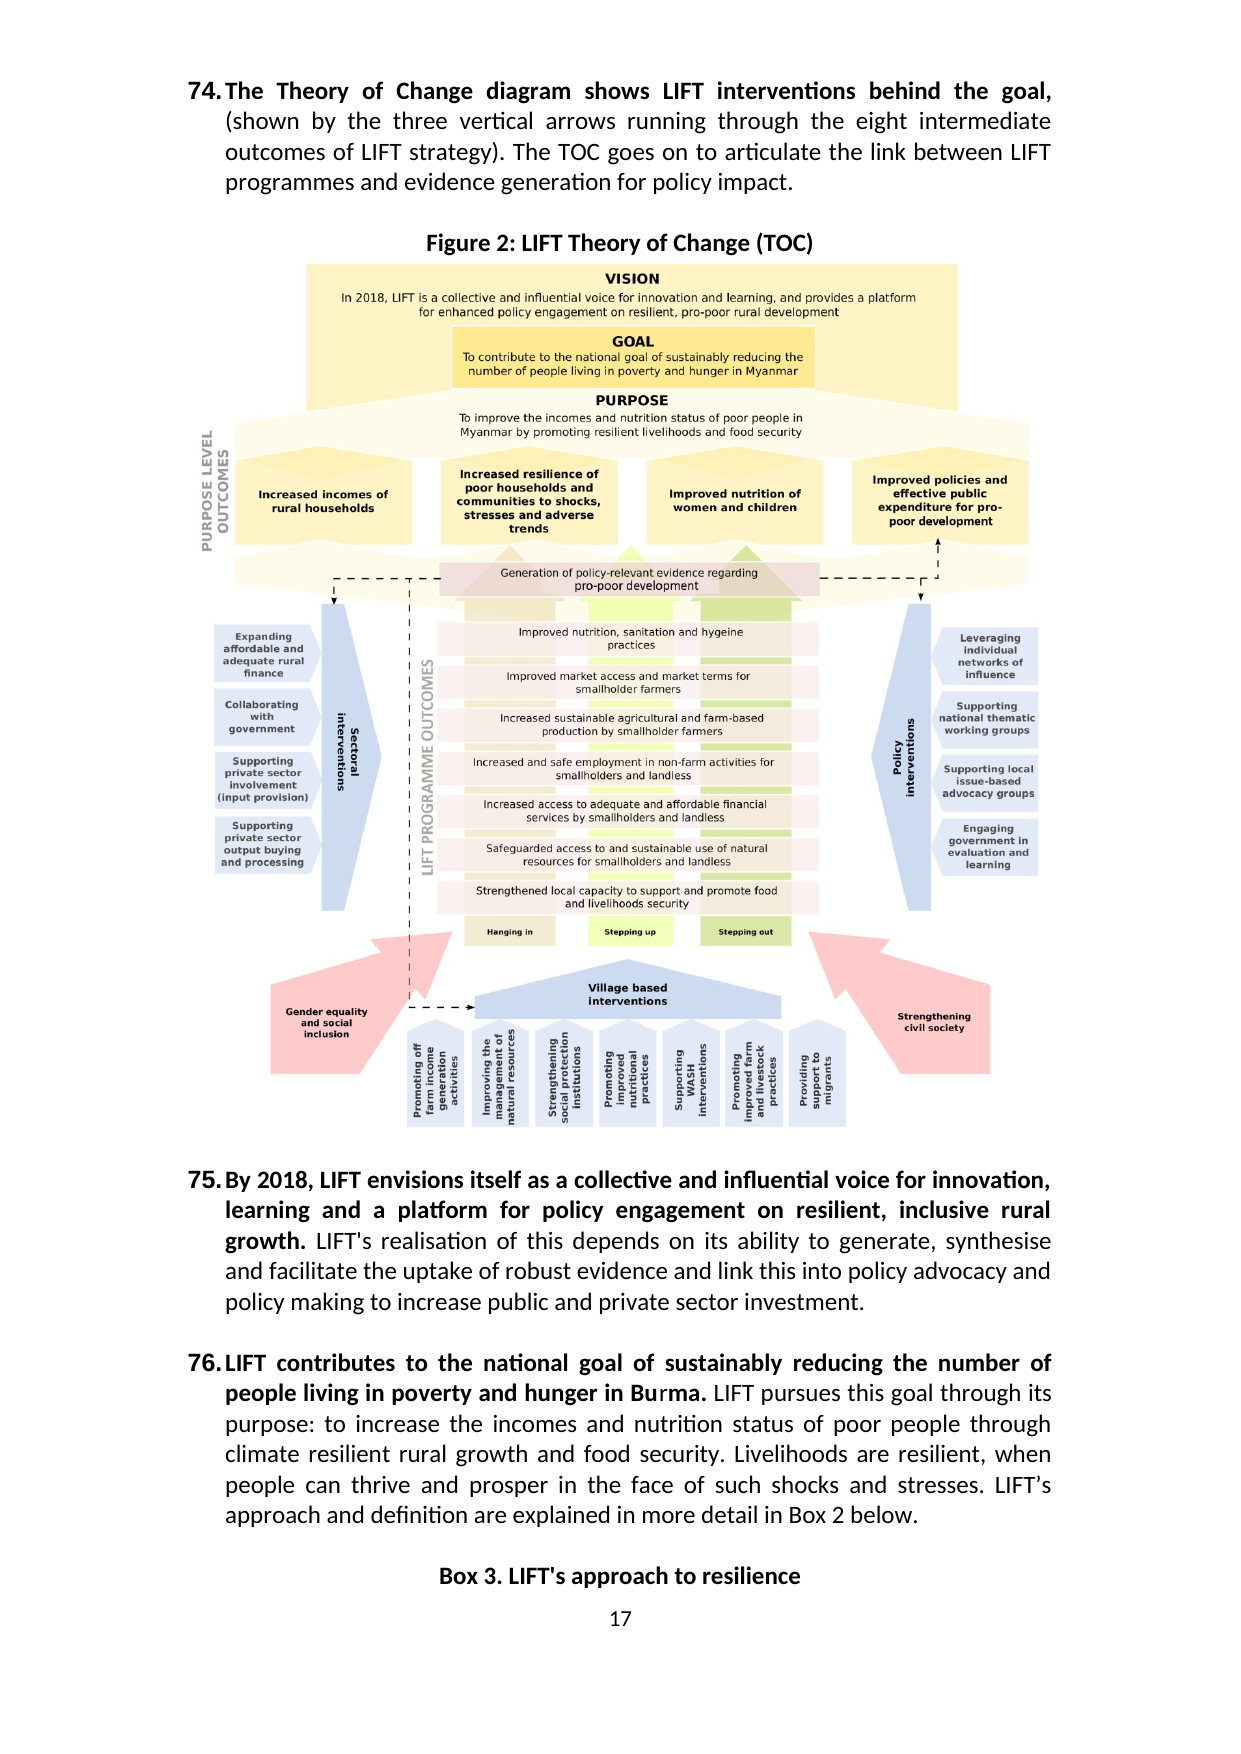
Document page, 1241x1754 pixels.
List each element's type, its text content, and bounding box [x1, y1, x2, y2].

list Figure 2: LIFT Theory of Change (TOC) [187, 228, 1053, 258]
list Box 3. LIFT's approach to resilience [187, 1561, 1053, 1591]
list By 2018, LIFT envisions itself as a collective and influential voice for innovation, learning and a platform for policy engagement on resilient, inclusive rural growth. LIFT's realisation of this depends on its ability to generate, synthesise and facilitate the uptake of robust evidence and link this into policy advocacy and policy making to increase public and private sector investment. [187, 1164, 1053, 1316]
list The Theory of Change diagram shows LIFT interventions behind the goal, (shown by the three vertical arrows running through the eight intermediate outcomes of LIFT strategy). The TOC goes on to articulate the link between LIFT programmes and evidence generation for policy impact. [187, 75, 1053, 197]
list LIFT contributes to the national goal of sustainably reducing the number of people living in poverty and hunger in Burma. LIFT pursues this goal through its purpose: to increase the incomes and nutrition status of poor people through climate resilient rural growth and food security. Livelihoods are resilient, when people can thrive and prosper in the face of such shocks and stresses. LIFT’s approach and definition are explained in more detail in Box 2 below. [187, 1347, 1053, 1530]
